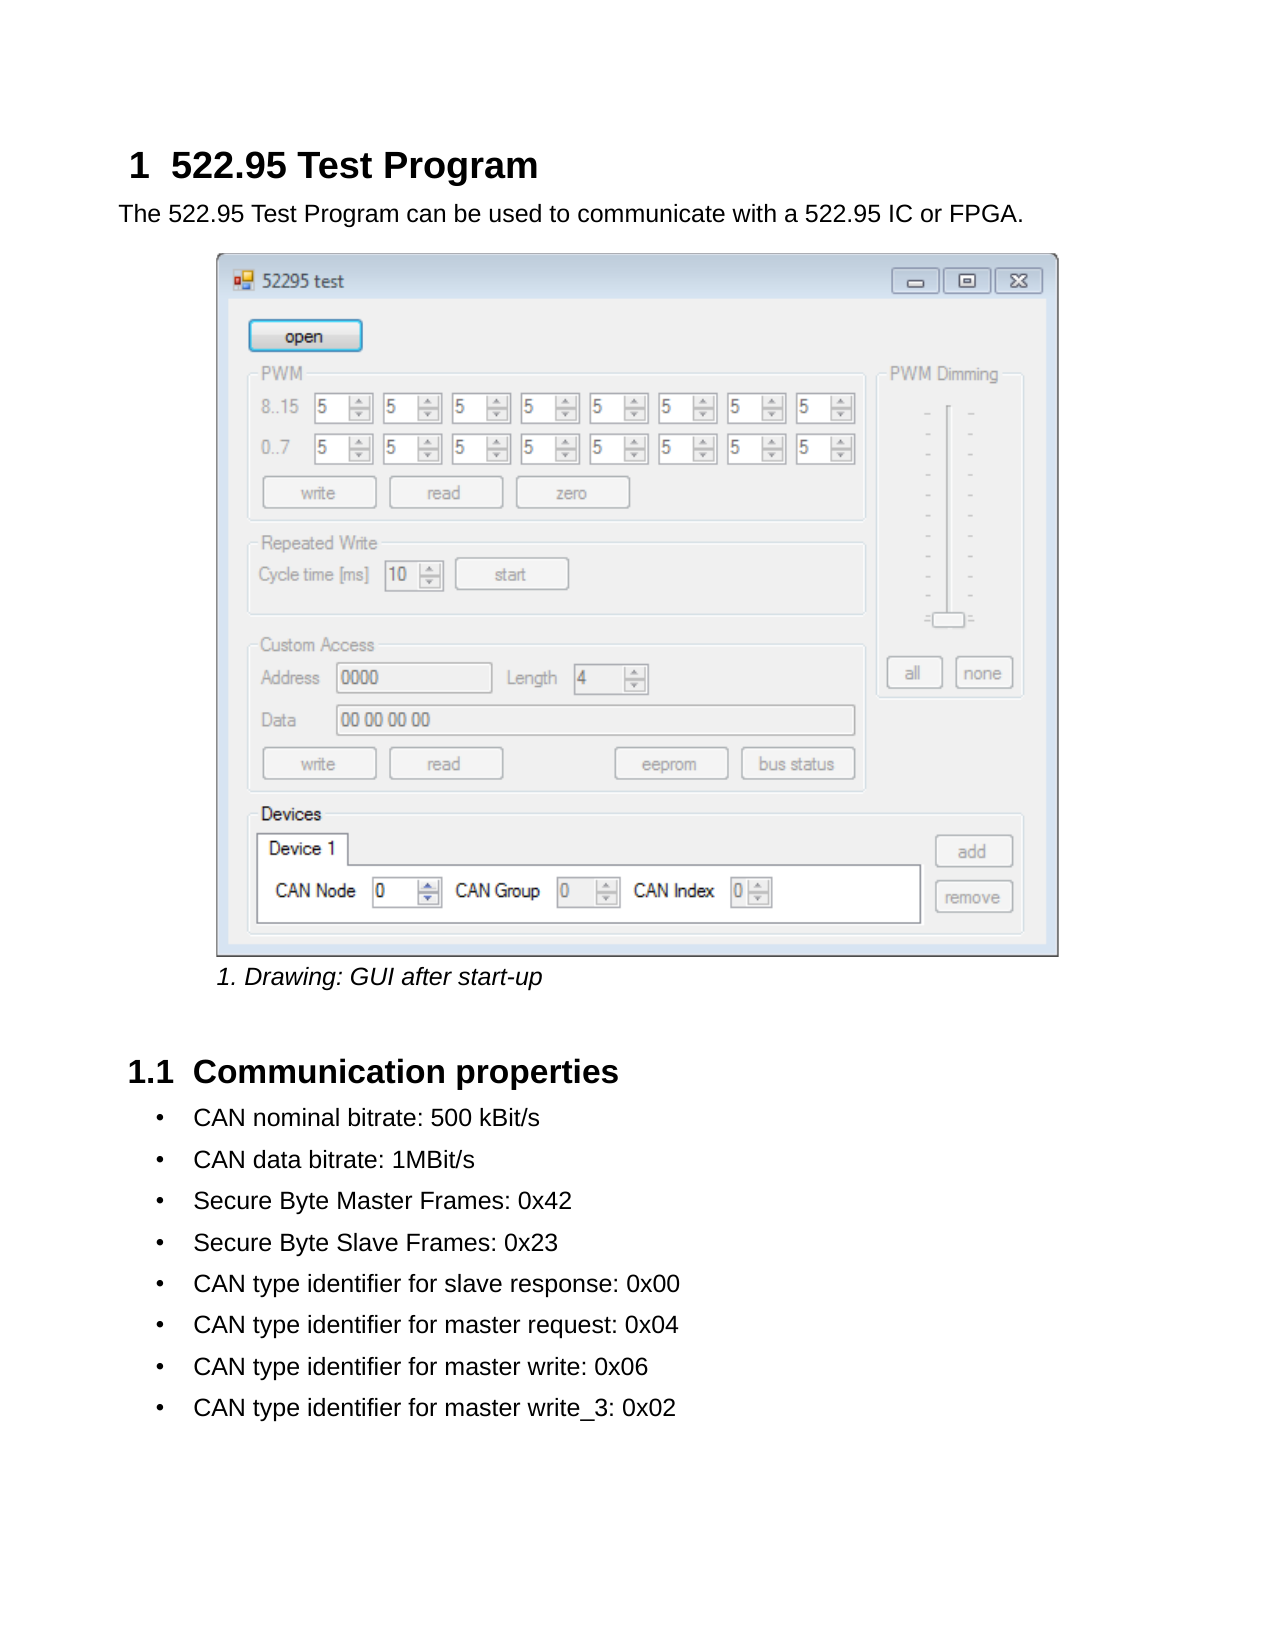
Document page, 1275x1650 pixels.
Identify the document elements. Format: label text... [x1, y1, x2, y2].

subtitle Communication properties [118, 1052, 1157, 1091]
list CAN type identifier for master write_3: 0x02 [156, 1393, 1157, 1422]
list Secure Byte Slave Frames: 0x23 [156, 1227, 1157, 1256]
subtitle 522.95 Test Program [118, 143, 1157, 187]
list CAN data bitrate: 1MBit/s [156, 1145, 1157, 1174]
list Secure Byte Master Frames: 0x42 [156, 1186, 1157, 1215]
list CAN nominal bitrate: 500 kBit/s [156, 1103, 1157, 1132]
list CAN type identifier for master request: 0x04 [156, 1310, 1157, 1339]
list CAN type identifier for slave response: 0x00 [156, 1269, 1157, 1298]
picture [216, 253, 1059, 957]
list CAN type identifier for master write: 0x06 [156, 1352, 1157, 1380]
text The 522.95 Test Program can be used to communicate with a 522.95 IC or FPGA. [118, 199, 1157, 228]
text 1. Drawing: GUI after start-up [216, 957, 1059, 990]
